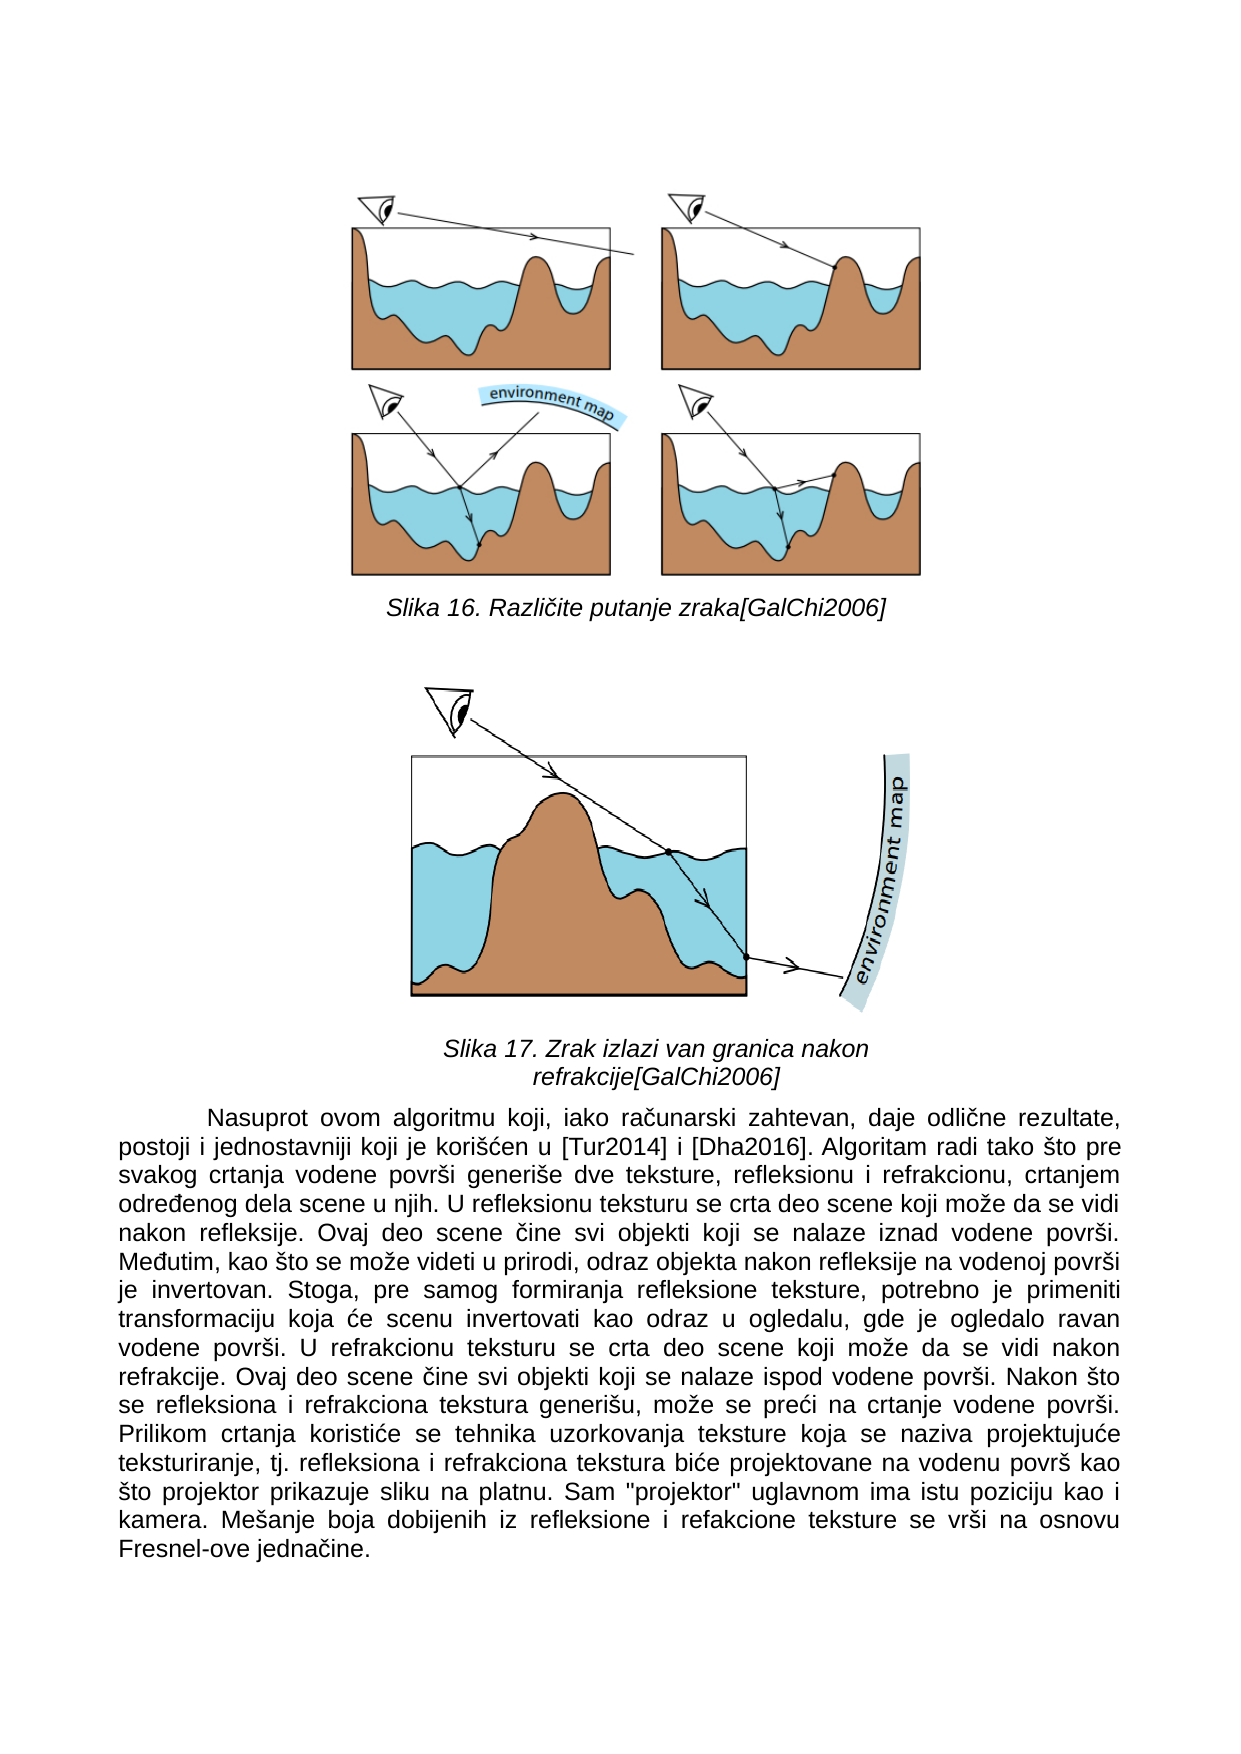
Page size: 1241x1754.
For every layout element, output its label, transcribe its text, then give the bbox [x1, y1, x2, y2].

picture [335, 188, 939, 594]
text Slika 16. Različite putanje zraka[GalChi2006] [336, 594, 938, 622]
text Slika 17. Zrak izlazi van granica nakon refrakcije[GalChi2006] [391, 1034, 924, 1091]
text Nasuprot ovom algoritmu koji, iako računarski zahtevan, daje odlične rezultate, postoji i jednostavniji koji je korišćen u [Tur2014] i [Dha2016]. Algoritam radi tako što pre svakog crtanja vodene površi generiše dve teksture, refleksionu i refrakcionu, crtanjem određenog dela scene u njih. U refleksionu teksturu se crta deo scene koji može da se vidi nakon refleksije. Ovaj deo scene čine svi objekti koji se nalaze iznad vodene površi. Međutim, kao što se može videti u prirodi, odraz objekta nakon refleksije na vodenoj površi je invertovan. Stoga, pre samog formiranja refleksione teksture, potrebno je primeniti transformaciju koja će scenu invertovati kao odraz u ogledalu, gde je ogledalo ravan vodene površi. U refrakcionu teksturu se crta deo scene koji može da se vidi nakon refrakcije. Ovaj deo scene čine svi objekti koji se nalaze ispod vodene površi. Nakon što se refleksiona i refrakciona tekstura generišu, može se preći na crtanje vodene površi. Prilikom crtanja koristiće se tehnika uzorkovanja teksture koja se naziva projektujuće teksturiranje, tj. refleksiona i refrakciona tekstura biće projektovane na vodenu površ kao što projektor prikazuje sliku na platnu. Sam "projektor" uglavnom ima istu poziciju kao i kamera. Mešanje boja dobijenih iz refleksione i refakcione teksture se vrši na osnovu Fresnel-ove jednačine. [118, 176, 1122, 1563]
picture [391, 675, 924, 1034]
